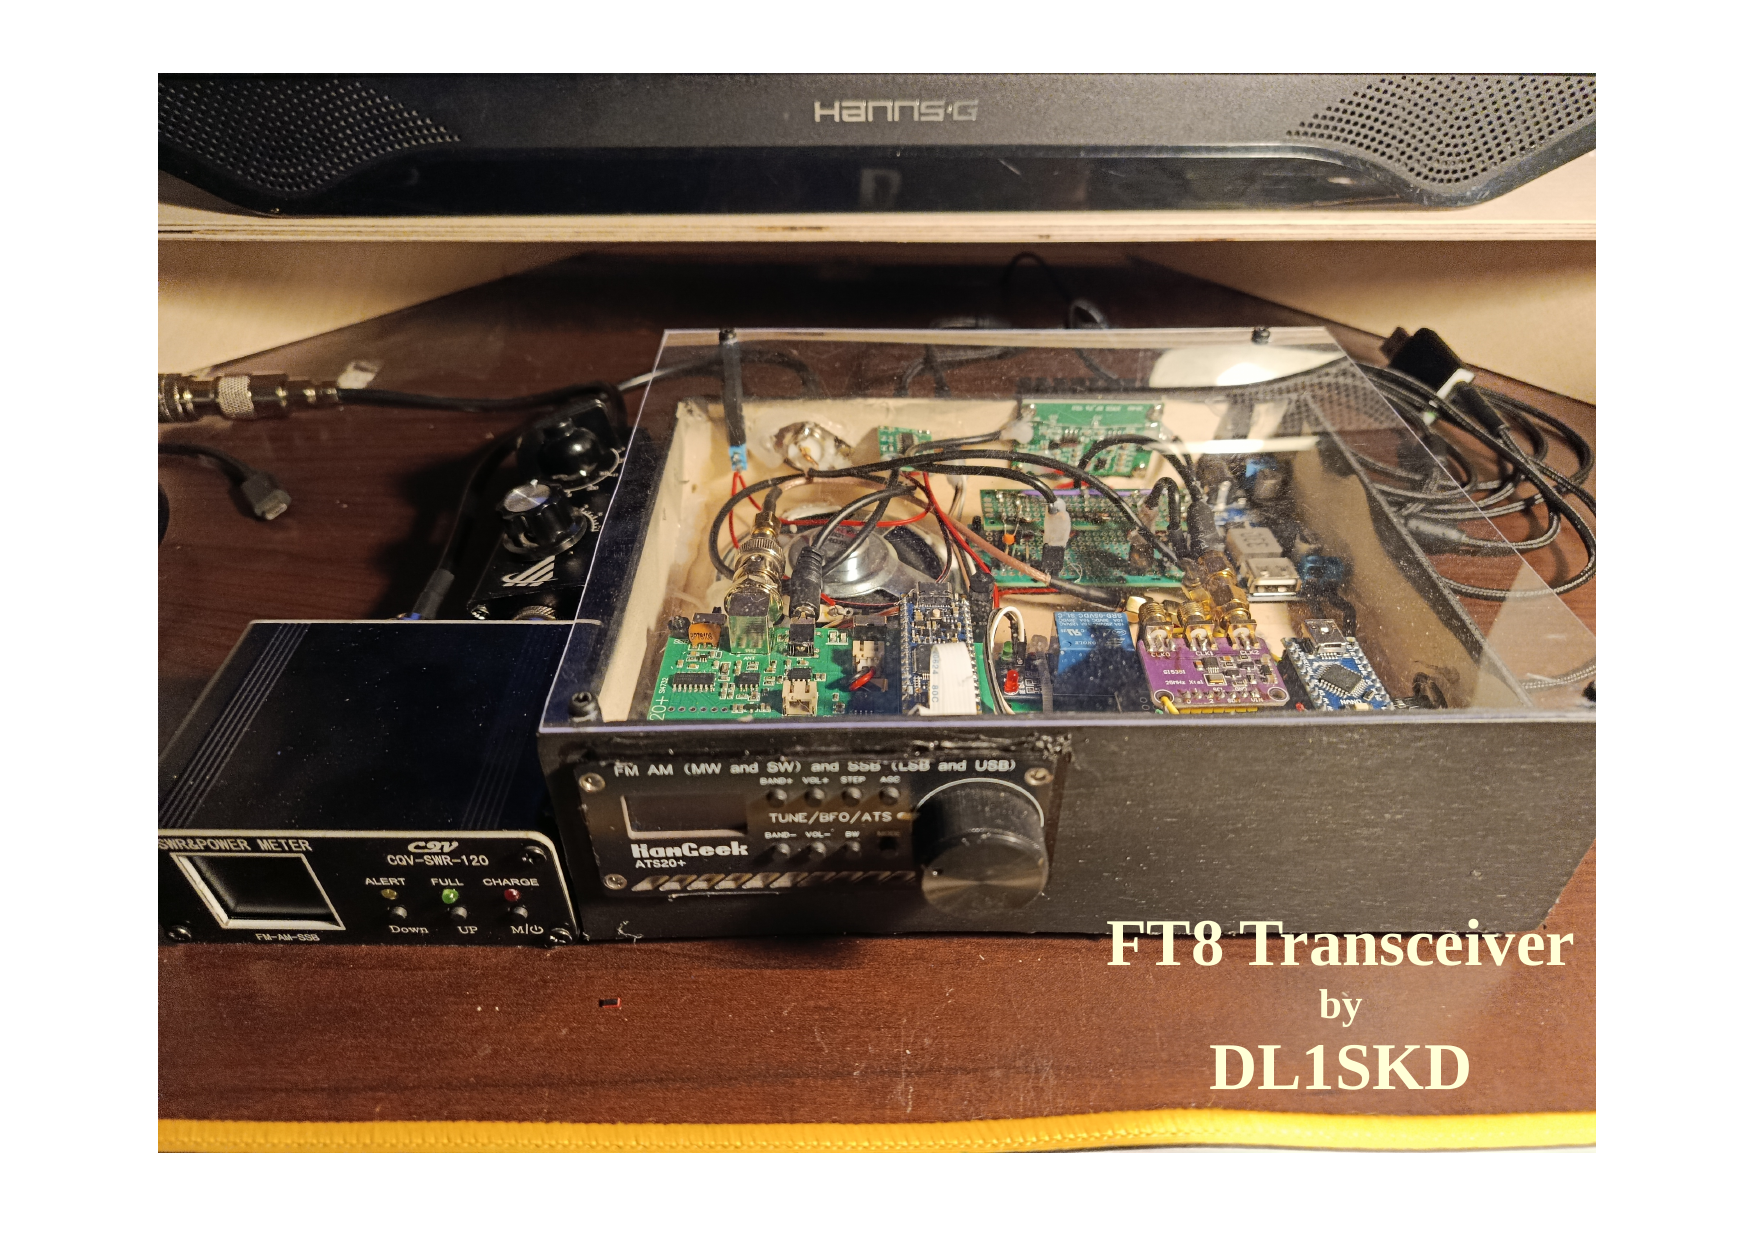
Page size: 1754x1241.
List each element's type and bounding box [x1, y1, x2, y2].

picture [158, 73, 1596, 1153]
